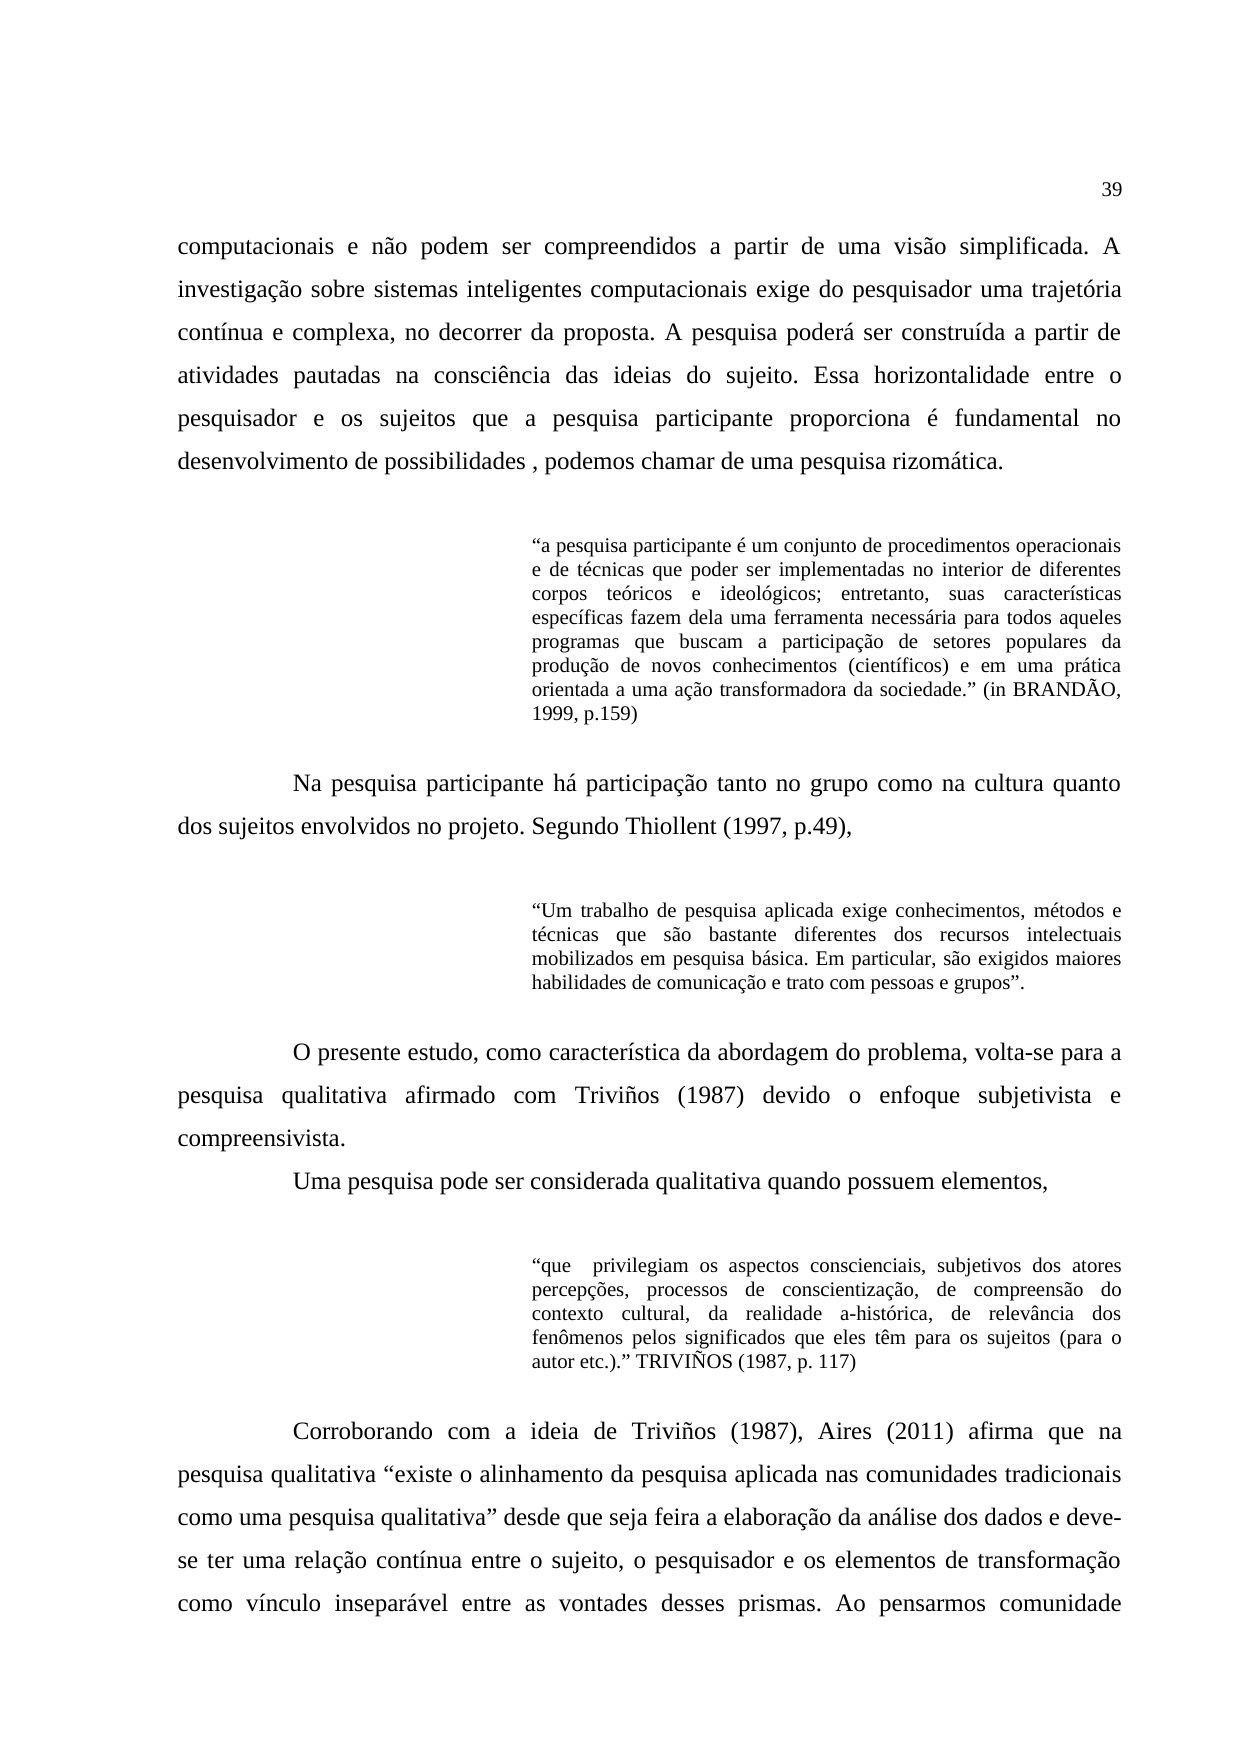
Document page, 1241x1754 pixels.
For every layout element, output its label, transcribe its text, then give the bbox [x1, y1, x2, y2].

text “que privilegiam os aspectos conscienciais, subjetivos dos atores percepções, processos de conscientização, de compreensão do contexto cultural, da realidade a-histórica, de relevância dos fenômenos pelos significados que eles têm para os sujeitos (para o autor etc.).” TRIVIÑOS (1987, p. 117) [532, 1253, 1122, 1373]
text Corroborando com a ideia de Triviños (1987), Aires (2011) afirma que na pesquisa qualitativa “existe o alinhamento da pesquisa aplicada nas comunidades tradicionais como uma pesquisa qualitativa” desde que seja feira a elaboração da análise dos dados e deve-se ter uma relação contínua entre o sujeito, o pesquisador e os elementos de transformação como vínculo inseparável entre as vontades desses prismas. Ao pensarmos comunidade [177, 1416, 1122, 1617]
text “a pesquisa participante é um conjunto de procedimentos operacionais e de técnicas que poder ser implementadas no interior de diferentes corpos teóricos e ideológicos; entretanto, suas características específicas fazem dela uma ferramenta necessária para todos aqueles programas que buscam a participação de setores populares da produção de novos conhecimentos (científicos) e em uma prática orientada a uma ação transformadora da sociedade.” (in BRANDÃO, 1999, p.159) [532, 533, 1122, 725]
text O presente estudo, como característica da abordagem do problema, volta-se para a pesquisa qualitativa afirmado com Triviños (1987) devido o enfoque subjetivista e compreensivista. [177, 1037, 1122, 1152]
text “Um trabalho de pesquisa aplicada exige conhecimentos, métodos e técnicas que são bastante diferentes dos recursos intelectuais mobilizados em pesquisa básica. Em particular, são exigidos maiores habilidades de comunicação e trato com pessoas e grupos”. [532, 898, 1122, 994]
text Na pesquisa participante há participação tanto no grupo como na cultura quanto dos sujeitos envolvidos no projeto. Segundo Thiollent (1997, p.49), [177, 768, 1122, 840]
text Uma pesquisa pode ser considerada qualitativa quando possuem elementos, [177, 1166, 1122, 1195]
text computacionais e não podem ser compreendidos a partir de uma visão simplificada. A investigação sobre sistemas inteligentes computacionais exige do pesquisador uma trajetória contínua e complexa, no decorrer da proposta. A pesquisa poderá ser construída a partir de atividades pautadas na consciência das ideias do sujeito. Essa horizontalidade entre o pesquisador e os sujeitos que a pesquisa participante proporciona é fundamental no desenvolvimento de possibilidades , podemos chamar de uma pesquisa rizomática. [177, 231, 1122, 475]
